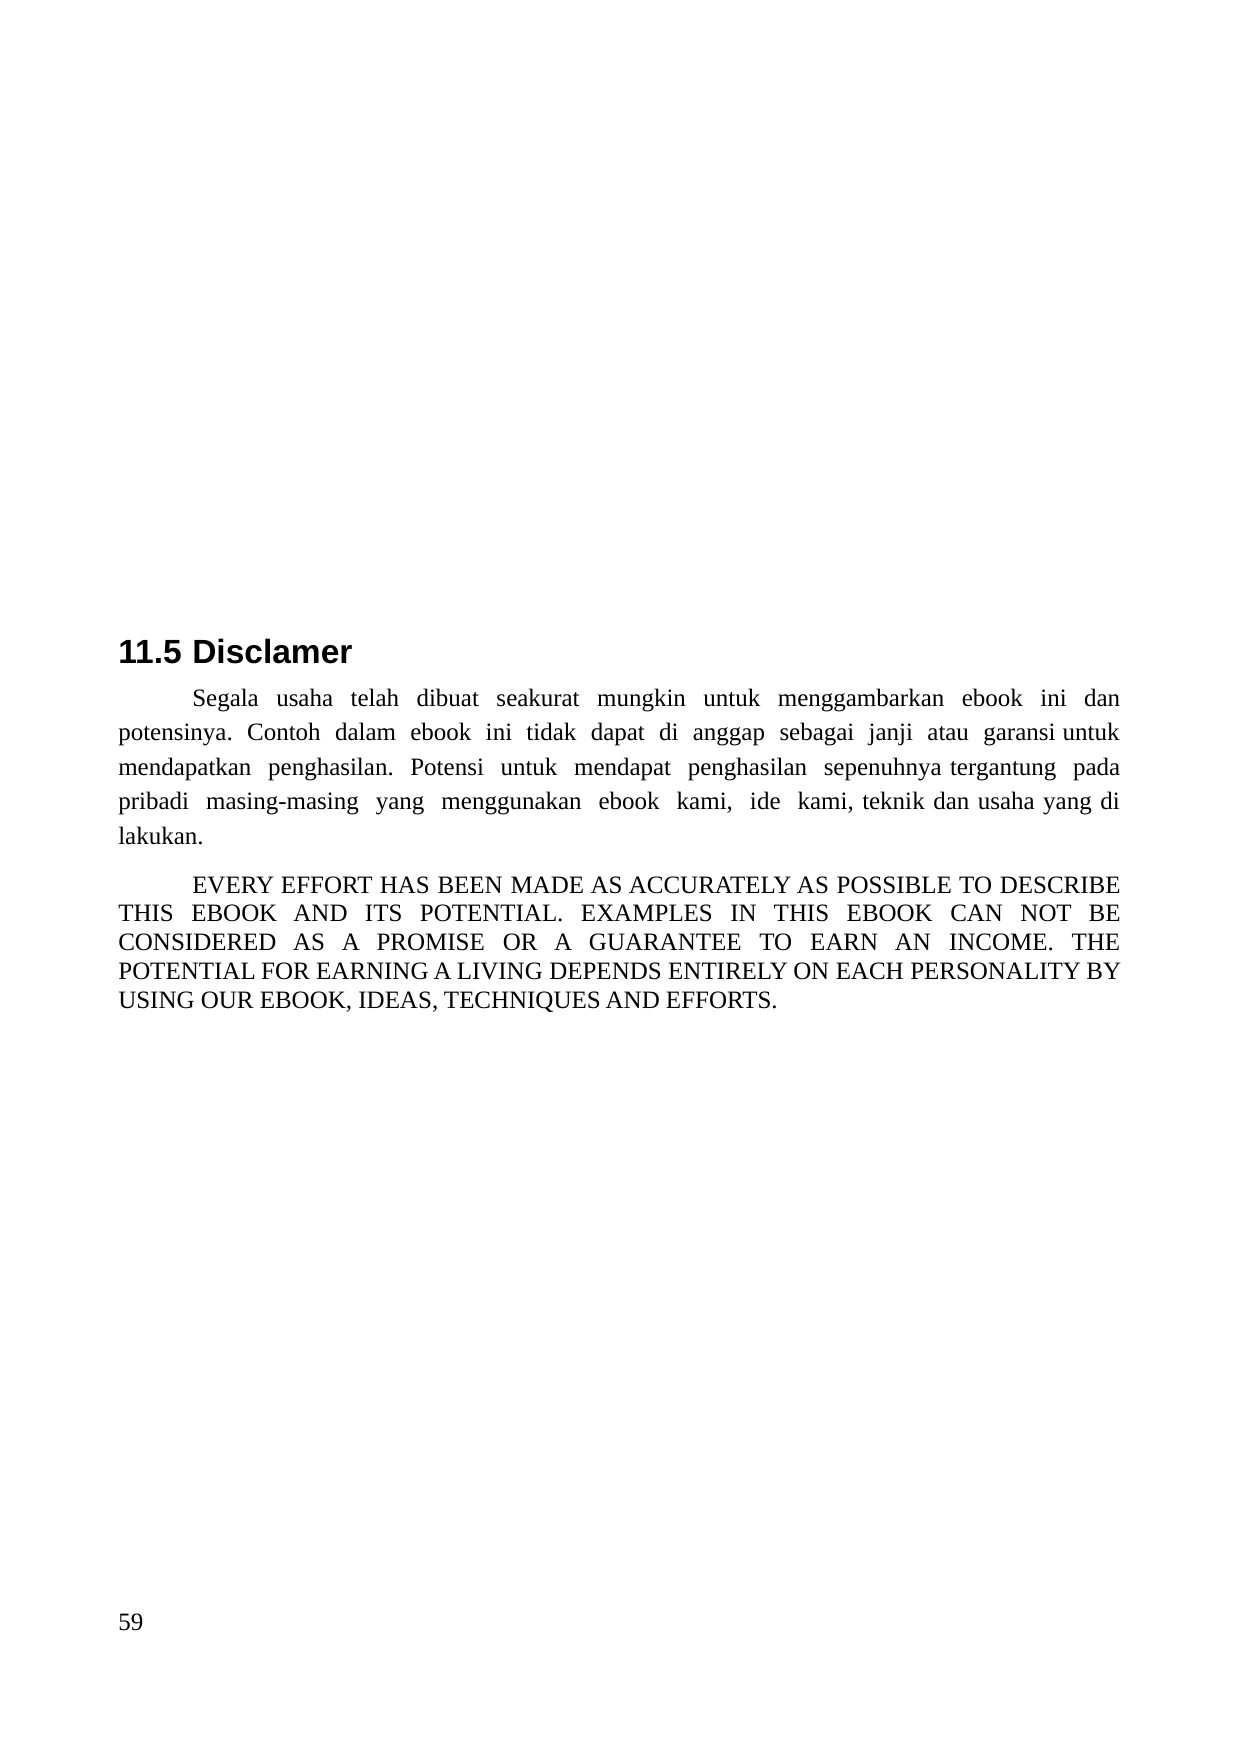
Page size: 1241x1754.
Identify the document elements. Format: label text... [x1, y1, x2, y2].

subtitle Disclamer [118, 632, 1122, 670]
text Segala usaha telah dibuat seakurat mungkin untuk menggambarkan ebook ini dan potensinya. Contoh dalam ebook ini tidak dapat di anggap sebagai janji atau garansi untuk mendapatkan penghasilan. Potensi untuk mendapat penghasilan sepenuhnya tergantung pada pribadi masing-masing yang menggunakan ebook kami, ide kami, teknik dan usaha yang di lakukan. [118, 683, 1122, 849]
text EVERY EFFORT HAS BEEN MADE AS ACCURATELY AS POSSIBLE TO DESCRIBE THIS EBOOK AND ITS POTENTIAL. EXAMPLES IN THIS EBOOK CAN NOT BE CONSIDERED AS A PROMISE OR A GUARANTEE TO EARN AN INCOME. THE POTENTIAL FOR EARNING A LIVING DEPENDS ENTIRELY ON EACH PERSONALITY BY USING OUR EBOOK, IDEAS, TECHNIQUES AND EFFORTS. [118, 870, 1122, 1013]
